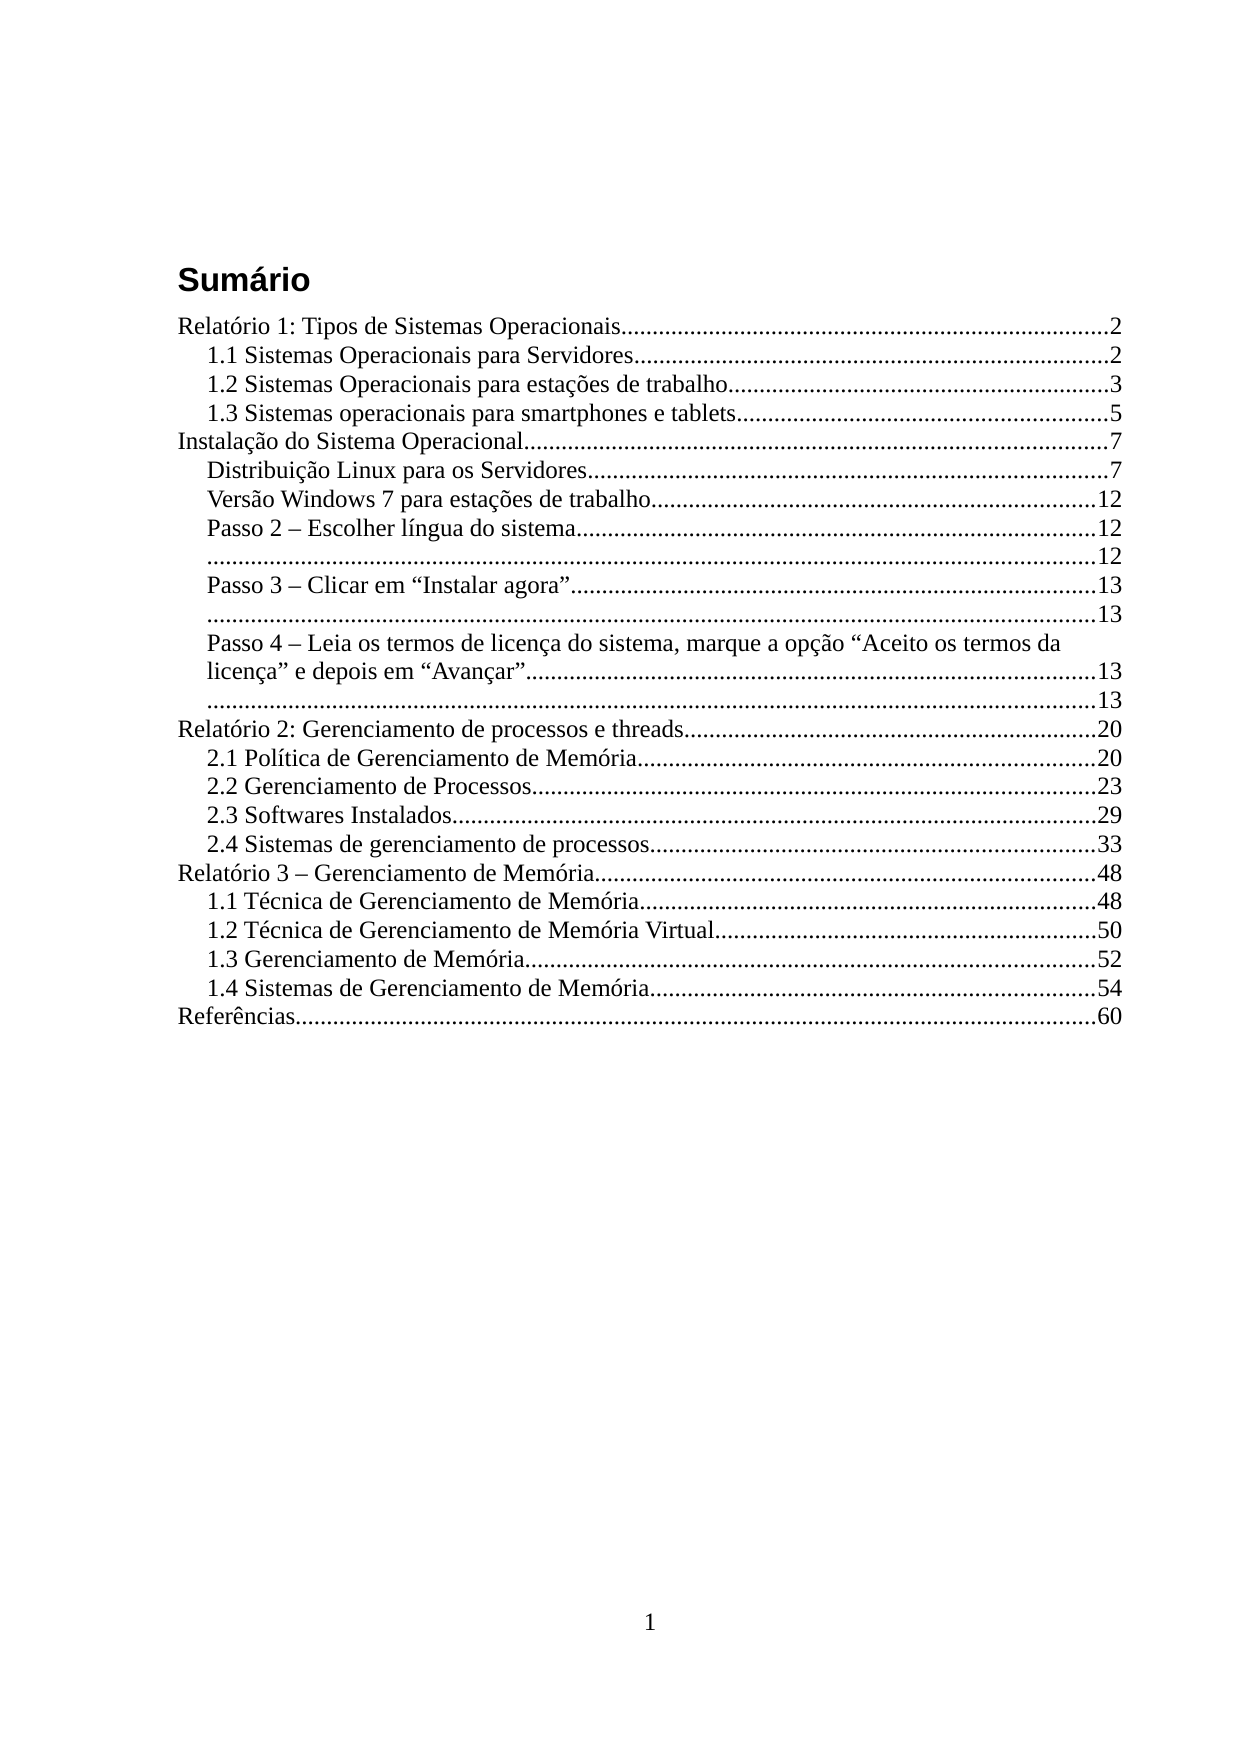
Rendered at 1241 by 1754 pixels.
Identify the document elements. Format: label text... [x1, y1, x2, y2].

text 1.1 Sistemas Operacionais para Servidores 2 [207, 340, 1122, 369]
text Passo 2 – Escolher língua do sistema. 12 [207, 513, 1122, 541]
text 12 [207, 541, 1122, 570]
text Passo 4 – Leia os termos de licença do sistema, marque a opção “Aceito os termos da licença” e depois em “Avançar”. 13 [207, 628, 1122, 685]
text 2.2 Gerenciamento de Processos 23 [207, 771, 1122, 800]
text Relatório 2: Gerenciamento de processos e threads 20 [177, 714, 1122, 743]
text 2.3 Softwares Instalados 29 [207, 800, 1122, 829]
text Referências 60 [177, 1001, 1122, 1030]
text Relatório 1: Tipos de Sistemas Operacionais 2 [177, 311, 1122, 340]
text 1.3 Gerenciamento de Memória 52 [207, 944, 1122, 973]
text 2.1 Política de Gerenciamento de Memória 20 [207, 743, 1122, 771]
text 13 [207, 599, 1122, 628]
text 1.2 Técnica de Gerenciamento de Memória Virtual 50 [207, 915, 1122, 944]
subtitle Sumário [177, 260, 1122, 299]
text 1.4 Sistemas de Gerenciamento de Memória 54 [207, 973, 1122, 1001]
text 1.2 Sistemas Operacionais para estações de trabalho 3 [207, 369, 1122, 398]
text 1.1 Técnica de Gerenciamento de Memória 48 [207, 886, 1122, 915]
text Distribuição Linux para os Servidores 7 [207, 455, 1122, 484]
text Passo 3 – Clicar em “Instalar agora”. 13 [207, 570, 1122, 599]
text 2.4 Sistemas de gerenciamento de processos 33 [207, 829, 1122, 858]
text Relatório 3 – Gerenciamento de Memória 48 [177, 858, 1122, 886]
text Instalação do Sistema Operacional 7 [177, 426, 1122, 455]
text 1.3 Sistemas operacionais para smartphones e tablets 5 [207, 398, 1122, 426]
text 13 [207, 685, 1122, 714]
text Versão Windows 7 para estações de trabalho 12 [207, 484, 1122, 513]
